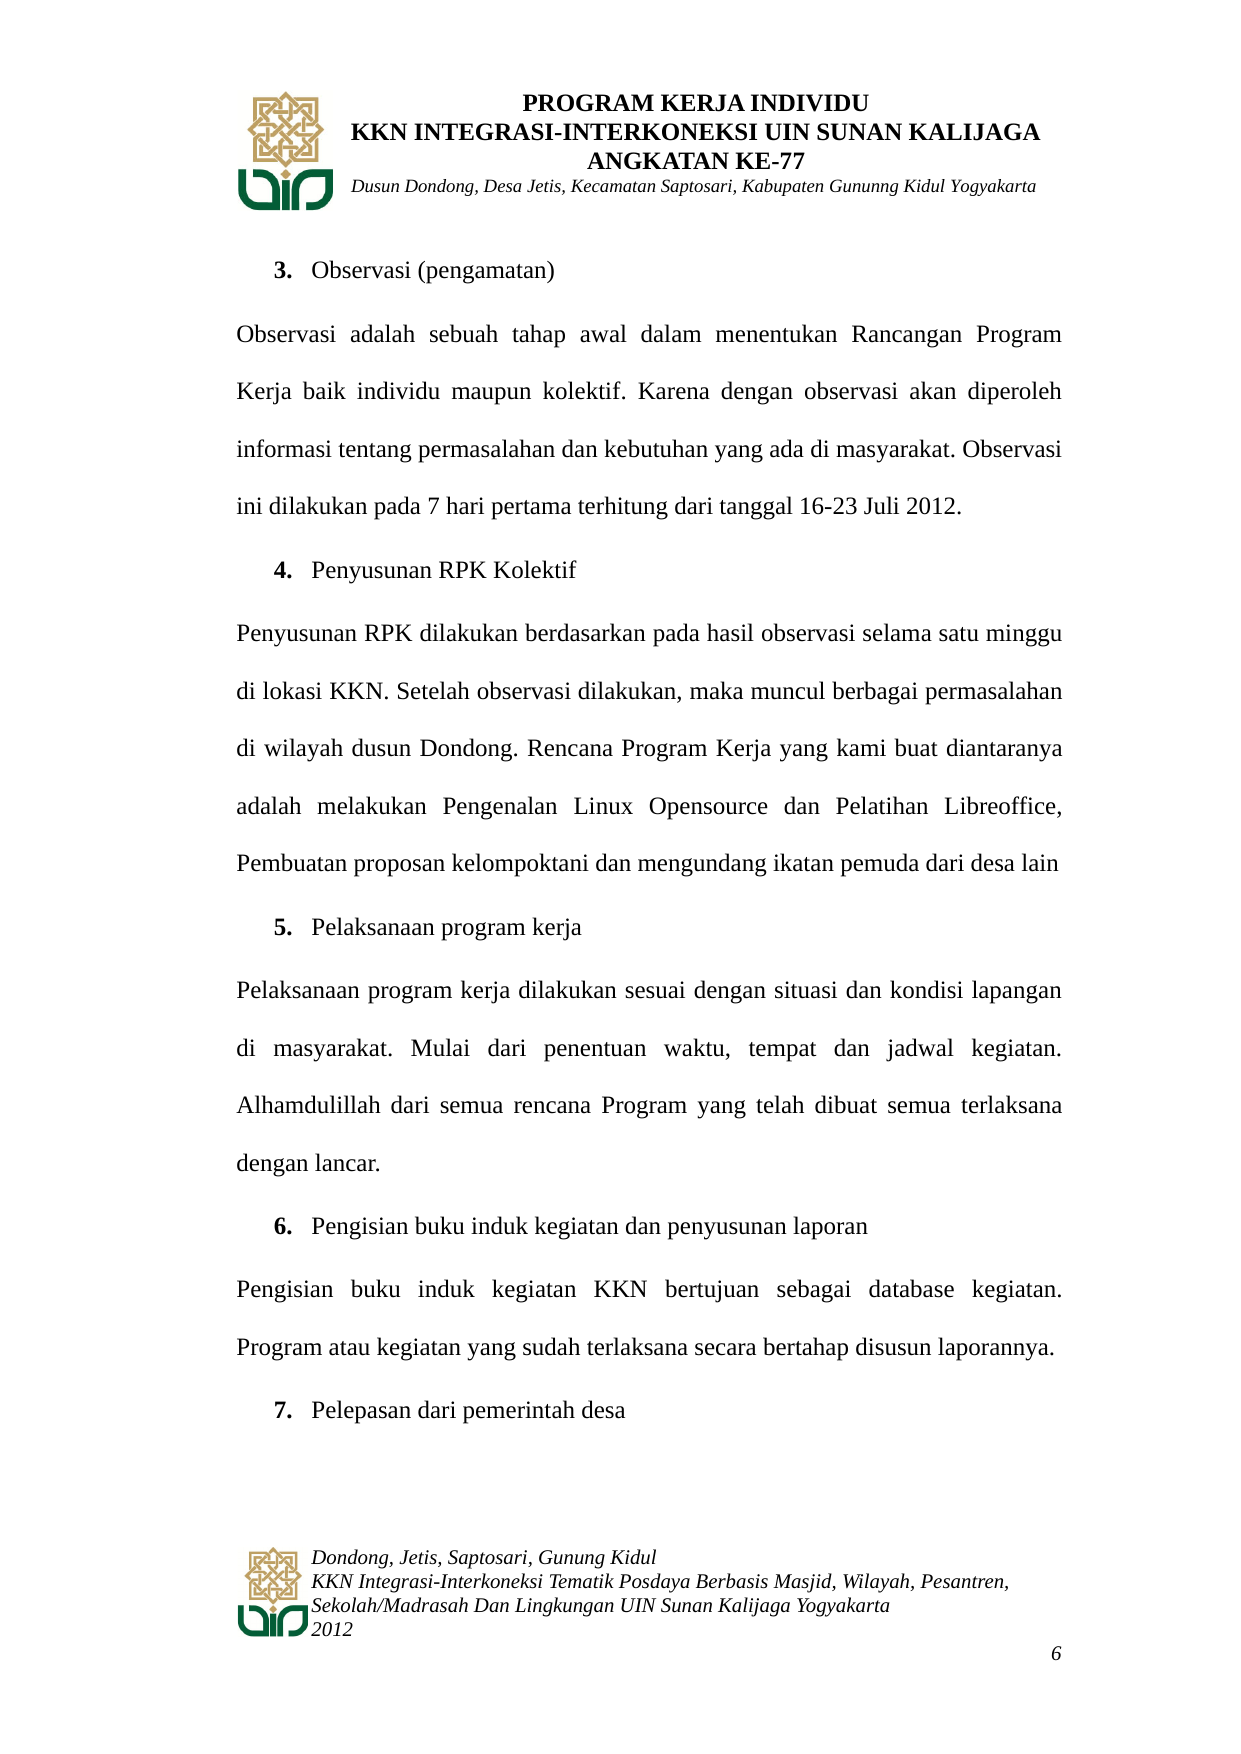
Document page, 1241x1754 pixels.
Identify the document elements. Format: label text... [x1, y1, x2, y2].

picture [237, 1547, 308, 1637]
list Pengisian buku induk kegiatan dan penyusunan laporan [274, 1211, 1063, 1240]
text Observasi adalah sebuah tahap awal dalam menentukan Rancangan Program Kerja baik individu maupun kolektif. Karena dengan observasi akan diperoleh informasi tentang permasalahan dan kebutuhan yang ada di masyarakat. Observasi ini dilakukan pada 7 hari pertama terhitung dari tanggal 16-23 Juli 2012. [236, 319, 1063, 520]
list Pelepasan dari pemerintah desa [274, 1395, 1063, 1424]
text Penyusunan RPK dilakukan berdasarkan pada hasil observasi selama satu minggu di lokasi KKN. Setelah observasi dilakukan, maka muncul berbagai permasalahan di wilayah dusun Dondong. Rencana Program Kerja yang kami buat diantaranya adalah melakukan Pengenalan Linux Opensource dan Pelatihan Libreoffice, Pembuatan proposan kelompoktani dan mengundang ikatan pemuda dari desa lain [236, 618, 1063, 877]
list Pelaksanaan program kerja [274, 912, 1063, 940]
picture [237, 90, 334, 211]
list Observasi (pengamatan) [274, 255, 1063, 284]
text Pengisian buku induk kegiatan KKN bertujuan sebagai database kegiatan. Program atau kegiatan yang sudah terlaksana secara bertahap disusun laporannya. [236, 1274, 1063, 1361]
list Penyusunan RPK Kolektif [274, 555, 1063, 583]
text Pelaksanaan program kerja dilakukan sesuai dengan situasi dan kondisi lapangan di masyarakat. Mulai dari penentuan waktu, tempat dan jadwal kegiatan. Alhamdulillah dari semua rencana Program yang telah dibuat semua terlaksana dengan lancar. [236, 975, 1063, 1176]
